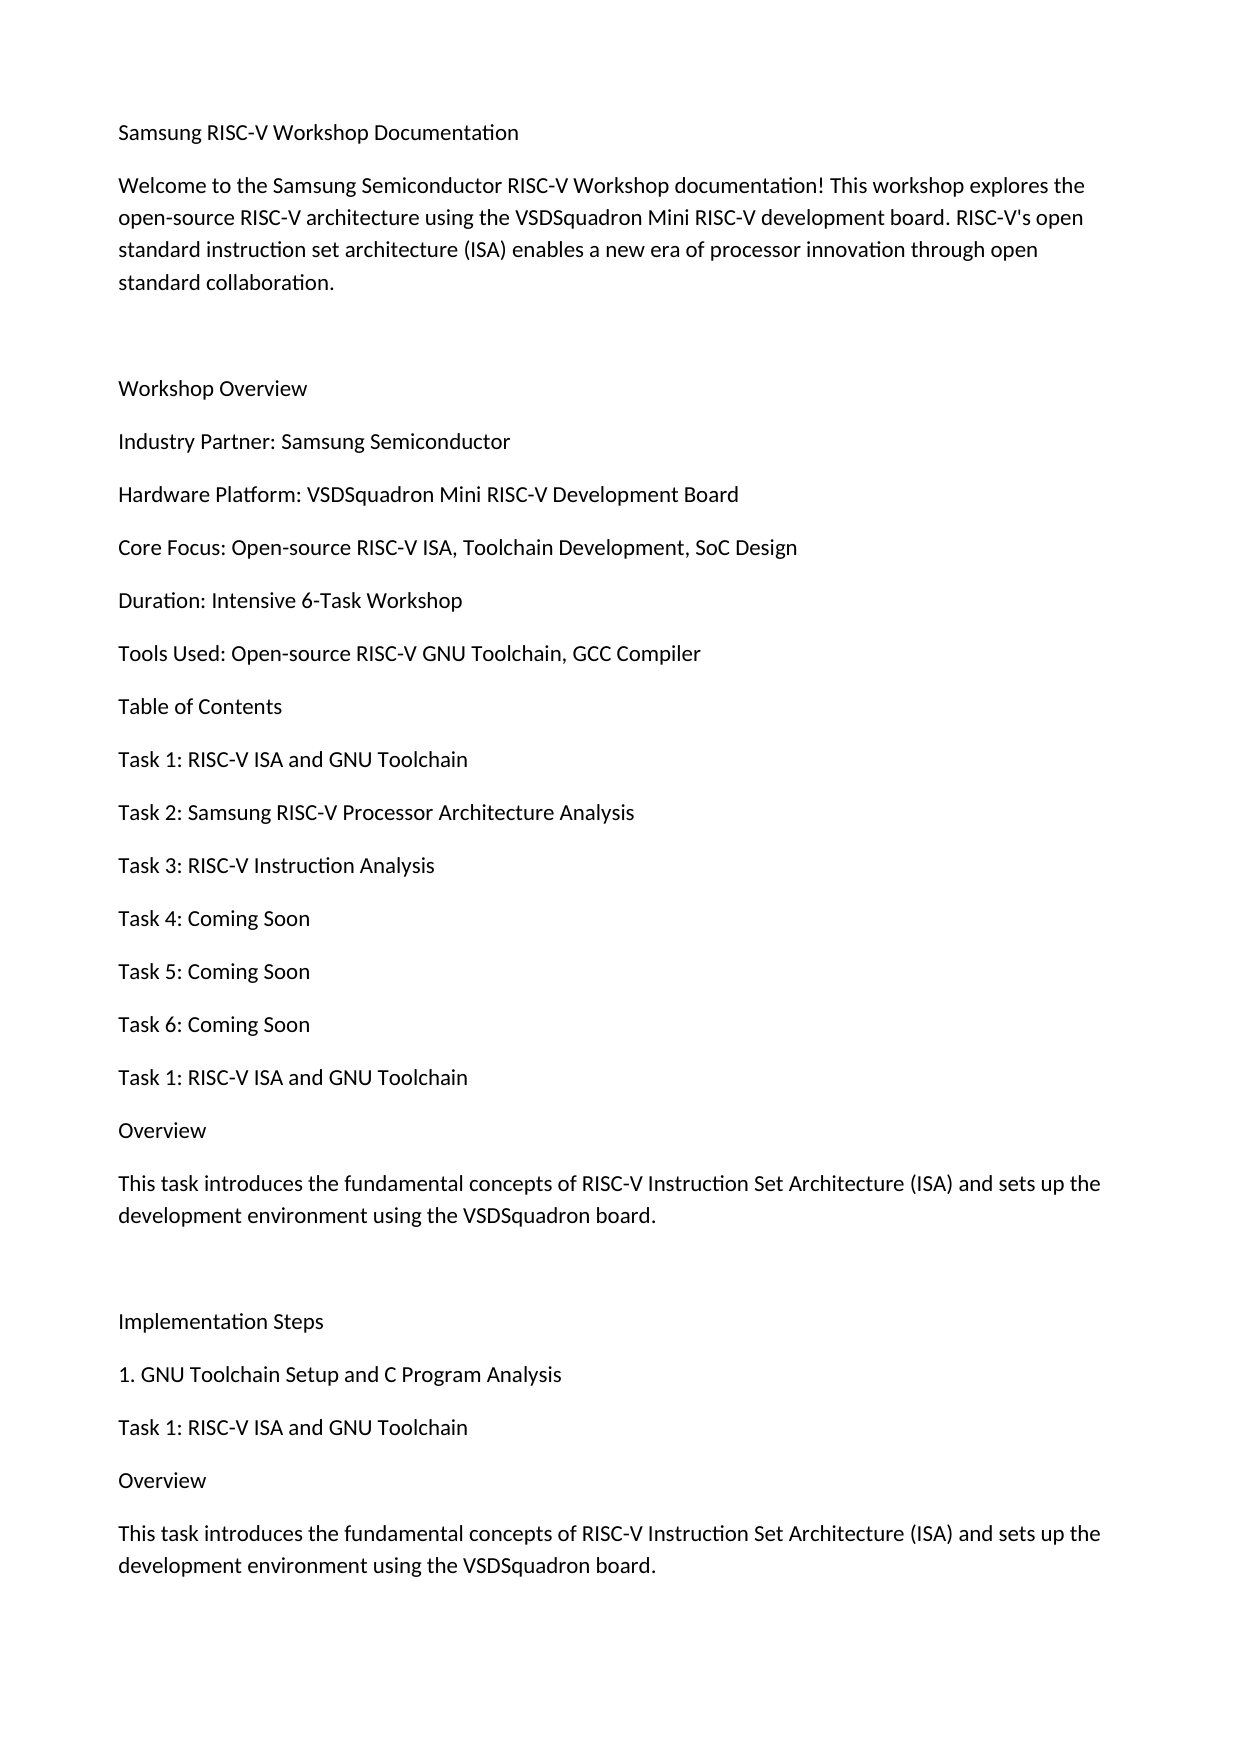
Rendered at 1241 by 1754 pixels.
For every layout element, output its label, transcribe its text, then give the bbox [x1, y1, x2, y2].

text This task introduces the fundamental concepts of RISC-V Instruction Set Architecture (ISA) and sets up the development environment using the VSDSquadron board. [118, 1169, 1122, 1229]
text Task 3: RISC-V Instruction Analysis [118, 851, 1122, 879]
text Task 4: Coming Soon [118, 904, 1122, 932]
text Table of Contents [118, 692, 1122, 720]
text Industry Partner: Samsung Semiconductor [118, 427, 1122, 455]
text Task 5: Coming Soon [118, 957, 1122, 985]
text Implementation Steps [118, 1307, 1122, 1335]
text Overview [118, 1116, 1122, 1144]
text Hardware Platform: VSDSquadron Mini RISC-V Development Board [118, 480, 1122, 508]
text Task 1: RISC-V ISA and GNU Toolchain [118, 745, 1122, 773]
text Tools Used: Open-source RISC-V GNU Toolchain, GCC Compiler [118, 639, 1122, 667]
text Welcome to the Samsung Semiconductor RISC-V Workshop documentation! This workshop explores the open-source RISC-V architecture using the VSDSquadron Mini RISC-V development board. RISC-V's open standard instruction set architecture (ISA) enables a new era of processor innovation through open standard collaboration. [118, 171, 1122, 296]
text Duration: Intensive 6-Task Workshop [118, 586, 1122, 614]
text This task introduces the fundamental concepts of RISC-V Instruction Set Architecture (ISA) and sets up the development environment using the VSDSquadron board. [118, 1519, 1122, 1579]
text Task 1: RISC-V ISA and GNU Toolchain [118, 1413, 1122, 1441]
text Workshop Overview [118, 374, 1122, 402]
text 1. GNU Toolchain Setup and C Program Analysis [118, 1360, 1122, 1388]
text Overview [118, 1466, 1122, 1494]
text Core Focus: Open-source RISC-V ISA, Toolchain Development, SoC Design [118, 533, 1122, 561]
text Task 6: Coming Soon [118, 1010, 1122, 1038]
text Samsung RISC-V Workshop Documentation [118, 118, 1122, 146]
text Task 1: RISC-V ISA and GNU Toolchain [118, 1063, 1122, 1091]
text Task 2: Samsung RISC-V Processor Architecture Analysis [118, 798, 1122, 826]
